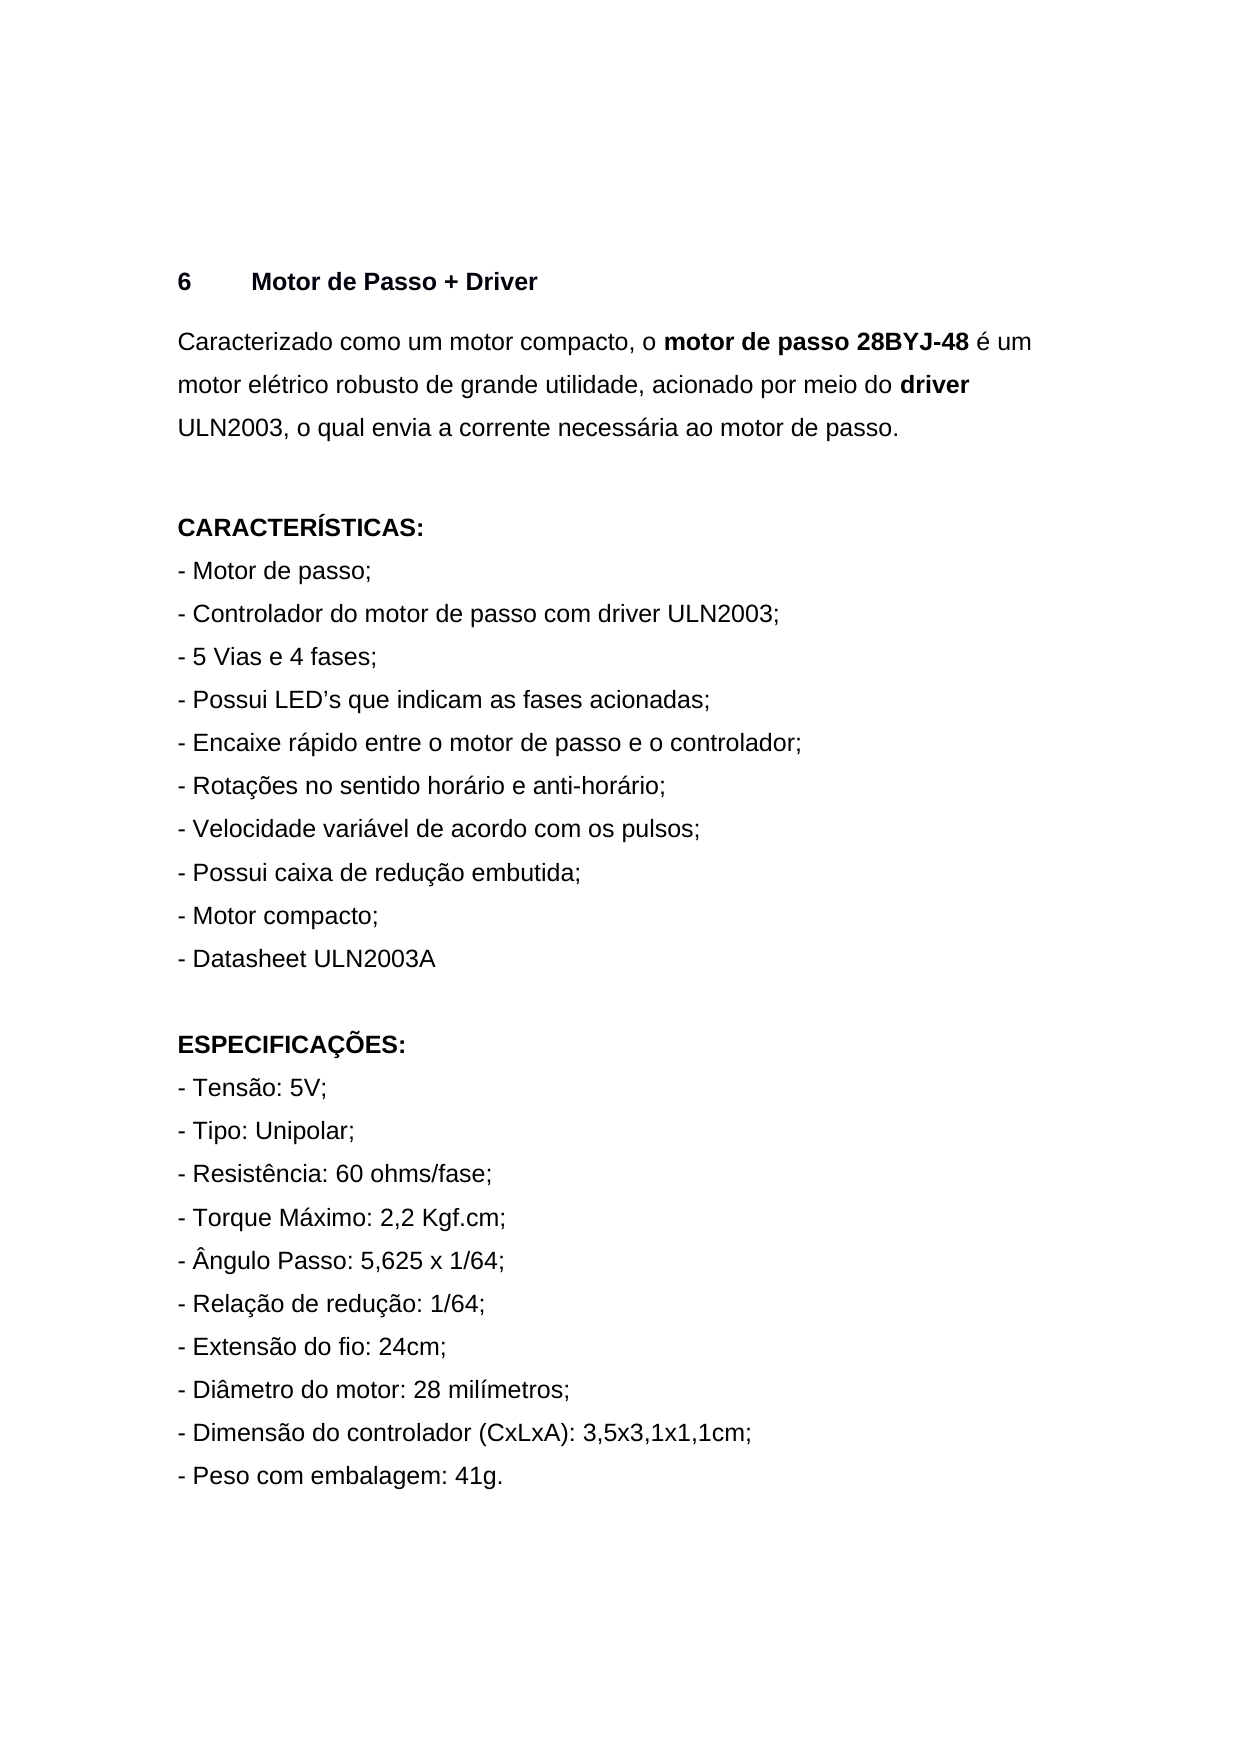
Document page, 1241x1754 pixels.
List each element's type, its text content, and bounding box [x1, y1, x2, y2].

text ESPECIFICAÇÕES: [177, 1030, 1063, 1059]
text CARACTERÍSTICAS: [177, 512, 1063, 541]
text - Tensão: 5V; - Tipo: Unipolar; - Resistência: 60 ohms/fase; - Torque Máximo: 2,2 Kgf.cm; - Ângulo Passo: 5,625 x 1/64; - Relação de redução: 1/64; - Extensão do fio: 24cm; - Diâmetro do motor: 28 milímetros; - Dimensão do controlador (CxLxA): 3,5x3,1x1,1cm; - Peso com embalagem: 41g. [177, 1073, 1063, 1490]
text Caracterizado como um motor compacto, o motor de passo 28BYJ-48 é um motor elétrico robusto de grande utilidade, acionado por meio do driver ULN2003, o qual envia a corrente necessária ao motor de passo. [177, 327, 1063, 484]
text 6 Motor de Passo + Driver [177, 267, 1063, 296]
text - Motor de passo; - Controlador do motor de passo com driver ULN2003; - 5 Vias e 4 fases; - Possui LED’s que indicam as fases acionadas; - Encaixe rápido entre o motor de passo e o controlador; - Rotações no sentido horário e anti-horário; - Velocidade variável de acordo com os pulsos; - Possui caixa de redução embutida; - Motor compacto; - Datasheet ULN2003A [177, 556, 1063, 972]
